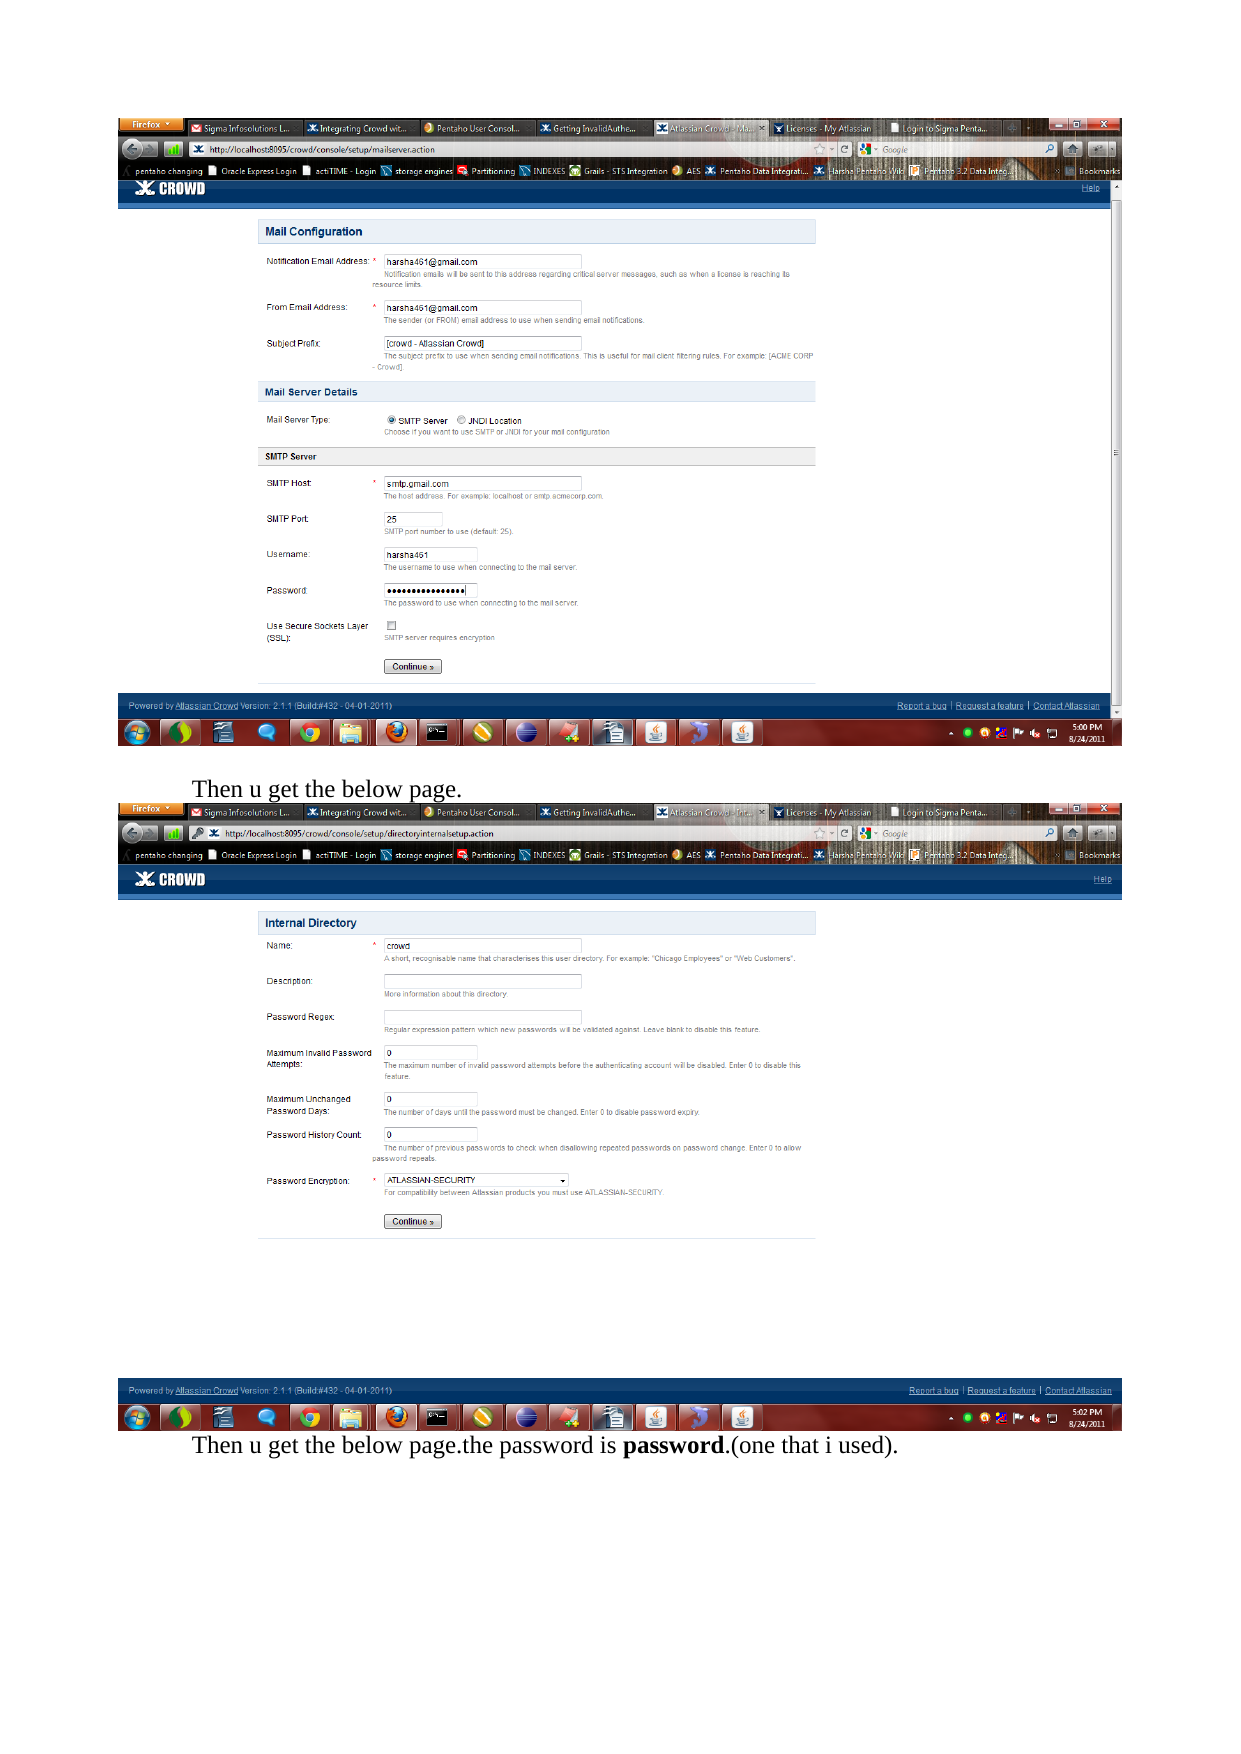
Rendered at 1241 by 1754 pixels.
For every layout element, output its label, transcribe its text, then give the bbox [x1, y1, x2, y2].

picture [118, 118, 1122, 746]
text Then u get the below page.the password is password.(one that i used). [118, 1431, 1122, 1459]
picture [118, 803, 1122, 1431]
text Then u get the below page. [118, 774, 1122, 803]
